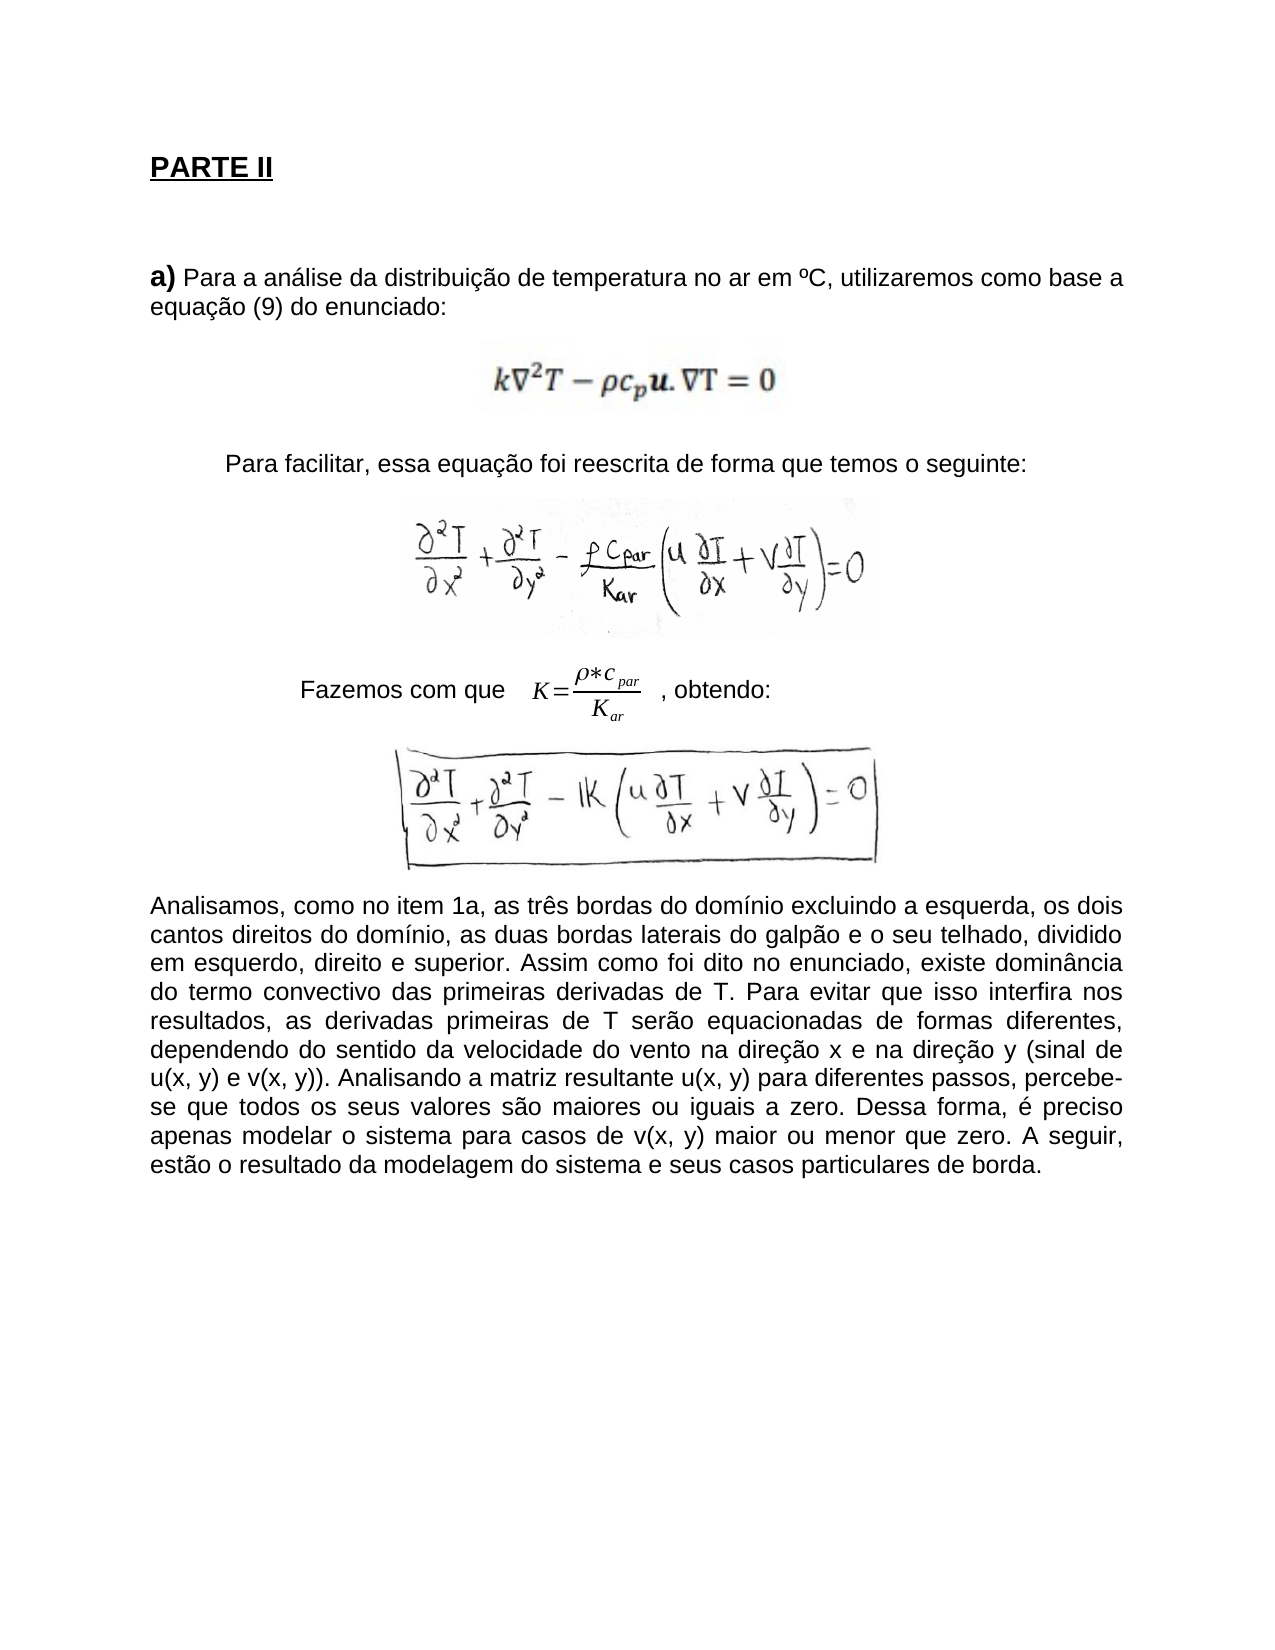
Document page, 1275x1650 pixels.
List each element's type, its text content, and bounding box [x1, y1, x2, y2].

picture [400, 498, 875, 638]
picture [388, 745, 887, 871]
text PARTE II [150, 150, 1125, 183]
text Fazemos com que , obtendo: [150, 658, 1125, 725]
text Analisamos, como no item 1a, as três bordas do domínio excluindo a esquerda, os dois cantos direitos do domínio, as duas bordas laterais do galpão e o seu telhado, dividido em esquerdo, direito e superior. Assim como foi dito no enunciado, existe dominância do termo convectivo das primeiras derivadas de T. Para evitar que isso interfira nos resultados, as derivadas primeiras de T serão equacionadas de formas diferentes, dependendo do sentido da velocidade do vento na direção x e na direção y (sinal de u(x, y) e v(x, y)). Analisando a matriz resultante u(x, y) para diferentes passos, percebe-se que todos os seus valores são maiores ou iguais a zero. Dessa forma, é preciso apenas modelar o sistema para casos de v(x, y) maior ou menor que zero. A seguir, estão o resultado da modelagem do sistema e seus casos particulares de borda. [150, 746, 1125, 1178]
text Para facilitar, essa equação foi reescrita de forma que temos o seguinte: [150, 449, 1125, 478]
picture [478, 341, 797, 428]
text a) Para a análise da distribuição de temperatura no ar em ºC, utilizaremos como base a equação (9) do enunciado: [150, 259, 1125, 321]
